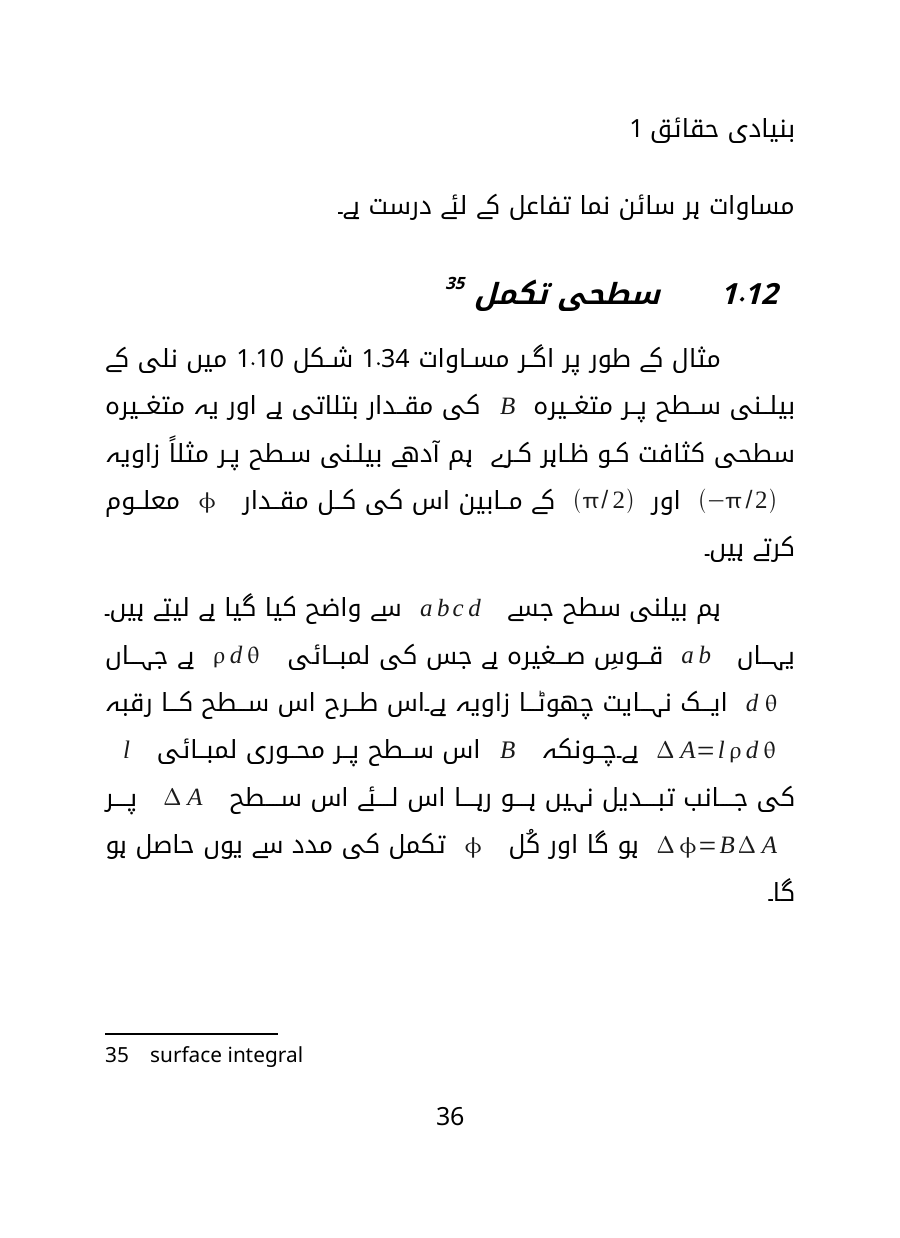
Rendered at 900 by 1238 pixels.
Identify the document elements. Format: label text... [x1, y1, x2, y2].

subtitle سطحی تکمل [105, 267, 720, 323]
text یہ ایک بہت اہم نتیجہ ہے جو آپ کو زبانی یاد ہونا چاہئے۔ یہ مساوات ہر سائن نما تفاعل کے لئے درست ہے۔ [105, 182, 795, 230]
list surface integral [105, 1040, 795, 1068]
text ہم بیلنی سطح جسے سے واضح کیا گیا ہے لیتے ہیں۔یہاں قوسِ صغیرہ ہے جس کی لمبائی ہے جہاں ایک نہایت چھوٹا زاویہ ہے۔اس طرح اس سطح کا رقبہ ہے۔چونکہ اس سطح پر محوری لمبائی کی جانب تبدیل نہیں ہو رہا اس لئے اس سطح پر ہو گا اور کُل تکمل کی مدد سے یوں حاصل ہو گا۔ [105, 584, 795, 916]
text مثال کے طور پر اگر مساوات 1.34 شکل 1.10 میں نلی کے بیلنی سطح پر متغیرہکی مقدار بتلاتی ہے اور یہ متغیرہ سطحی کثافت کو ظاہر کرے ہم آدھے بیلنی سطح پر مثلاً زاویہ اورکے مابین اس کی کل مقدار معلوم کرتے ہیں۔ [105, 335, 795, 572]
